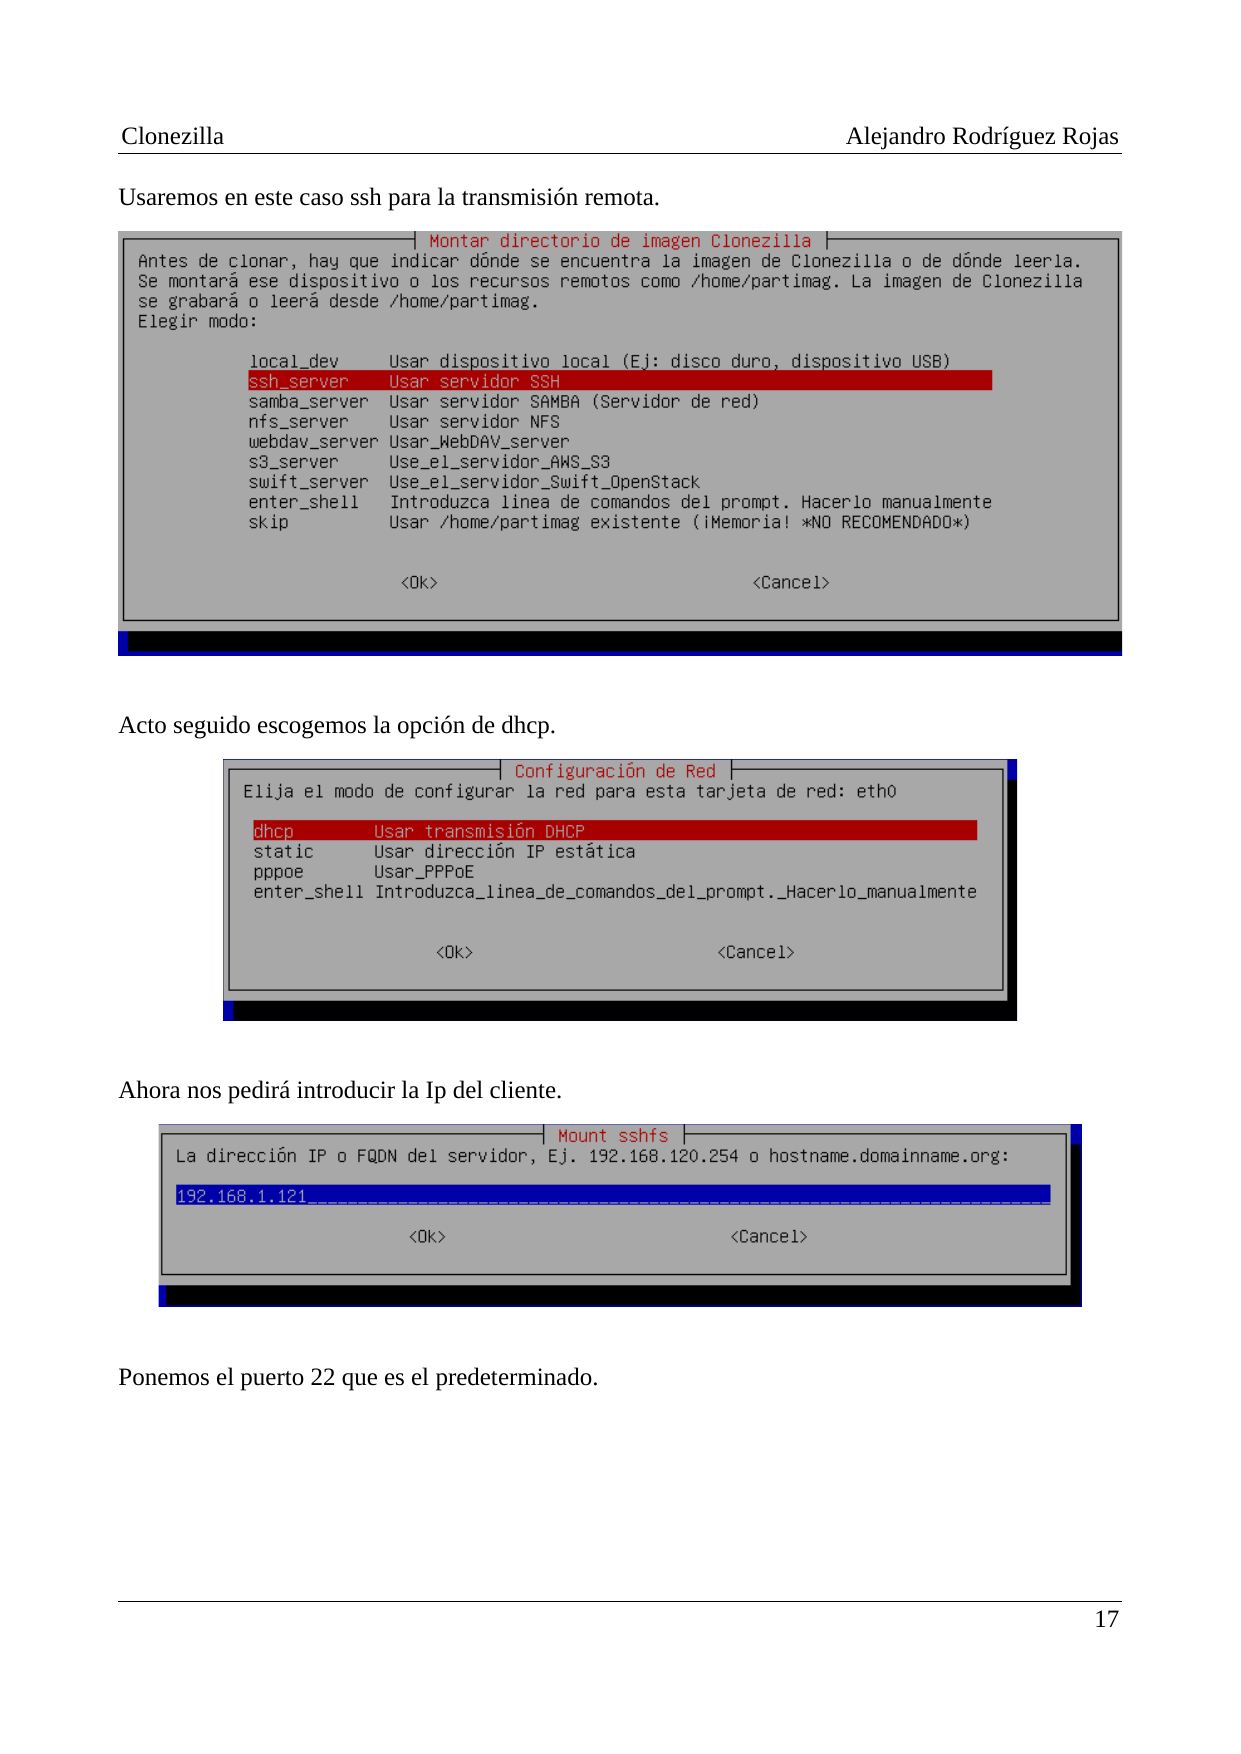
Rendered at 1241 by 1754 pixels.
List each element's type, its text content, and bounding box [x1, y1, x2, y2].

text Ponemos el puerto 22 que es el predeterminado. [118, 1362, 1122, 1391]
text Usaremos en este caso ssh para la transmisión remota. [118, 182, 1122, 211]
picture [118, 231, 1123, 656]
text Acto seguido escogemos la opción de dhcp. [118, 710, 1122, 739]
picture [158, 1124, 1082, 1307]
text Ahora nos pedirá introducir la Ip del cliente. [118, 1075, 1122, 1104]
picture [223, 759, 1018, 1021]
